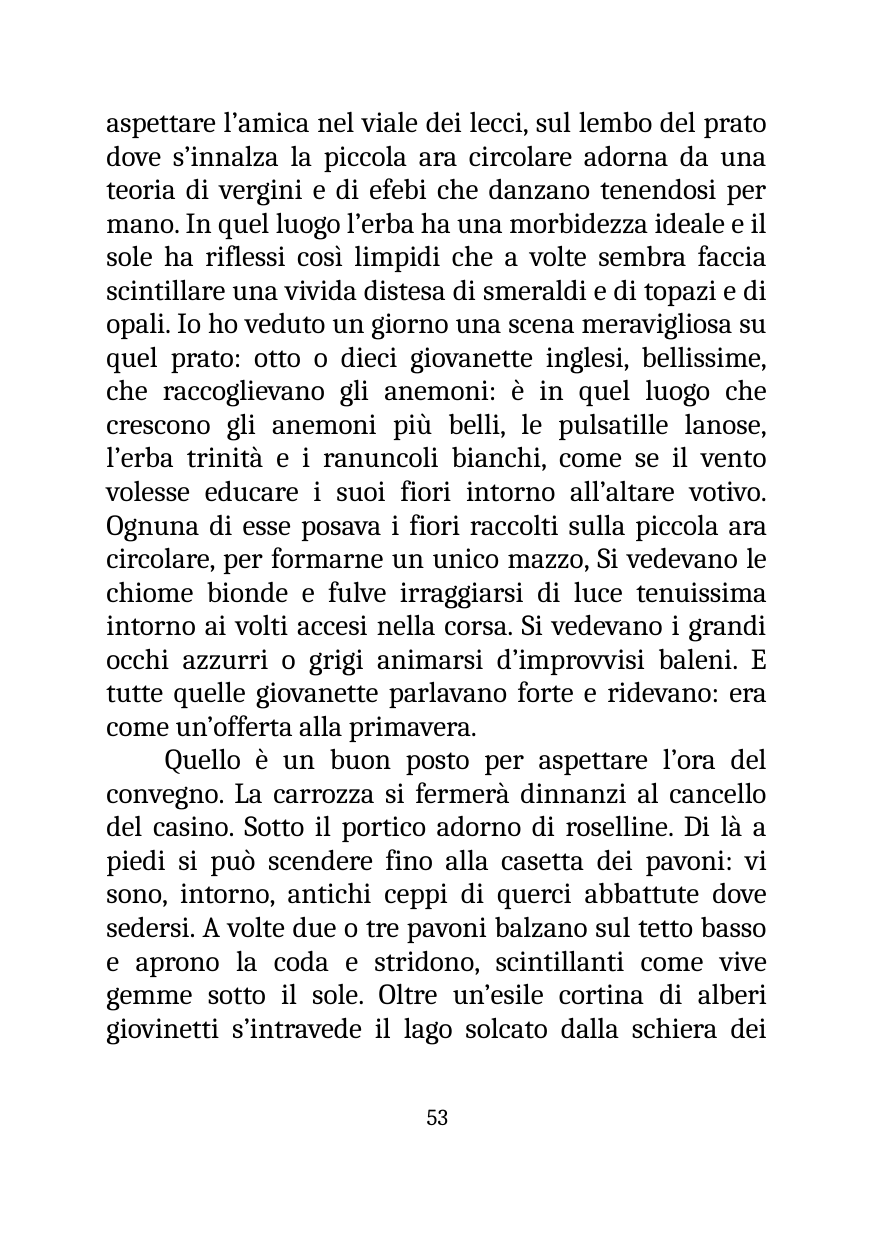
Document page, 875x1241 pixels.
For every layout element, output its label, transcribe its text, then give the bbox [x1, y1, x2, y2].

text Quello è un buon posto per aspettare l’ora del convegno. La carrozza si fermerà dinnanzi al cancello del casino. Sotto il portico adorno di roselline. Di là a piedi si può scendere fino alla casetta dei pavoni: vi sono, intorno, antichi ceppi di querci abbattute dove sedersi. A volte due o tre pavoni balzano sul tetto basso e aprono la coda e stridono, scintillanti come vive gemme sotto il sole. Oltre un’esile cortina di alberi giovinetti s’intravede il lago solcato dalla schiera dei [106, 743, 768, 1045]
text aspettare l’amica nel viale dei lecci, sul lembo del prato dove s’innalza la piccola ara circolare adorna da una teoria di vergini e di efebi che danzano tenendosi per mano. In quel luogo l’erba ha una morbidezza ideale e il sole ha riflessi così limpidi che a volte sembra faccia scintillare una vivida distesa di smeraldi e di topazi e di opali. Io ho veduto un giorno una scena meravigliosa su quel prato: otto o dieci giovanette inglesi, bellissime, che raccoglievano gli anemoni: è in quel luogo che crescono gli anemoni più belli, le pulsatille lanose, l’erba trinità e i ranuncoli bianchi, come se il vento volesse educare i suoi fiori intorno all’altare votivo. Ognuna di esse posava i fiori raccolti sulla piccola ara circolare, per formarne un unico mazzo, Si vedevano le chiome bionde e fulve irraggiarsi di luce tenuissima intorno ai volti accesi nella corsa. Si vedevano i grandi occhi azzurri o grigi animarsi d’improvvisi baleni. E tutte quelle giovanette parlavano forte e ridevano: era come un’offerta alla primavera. [106, 106, 768, 743]
